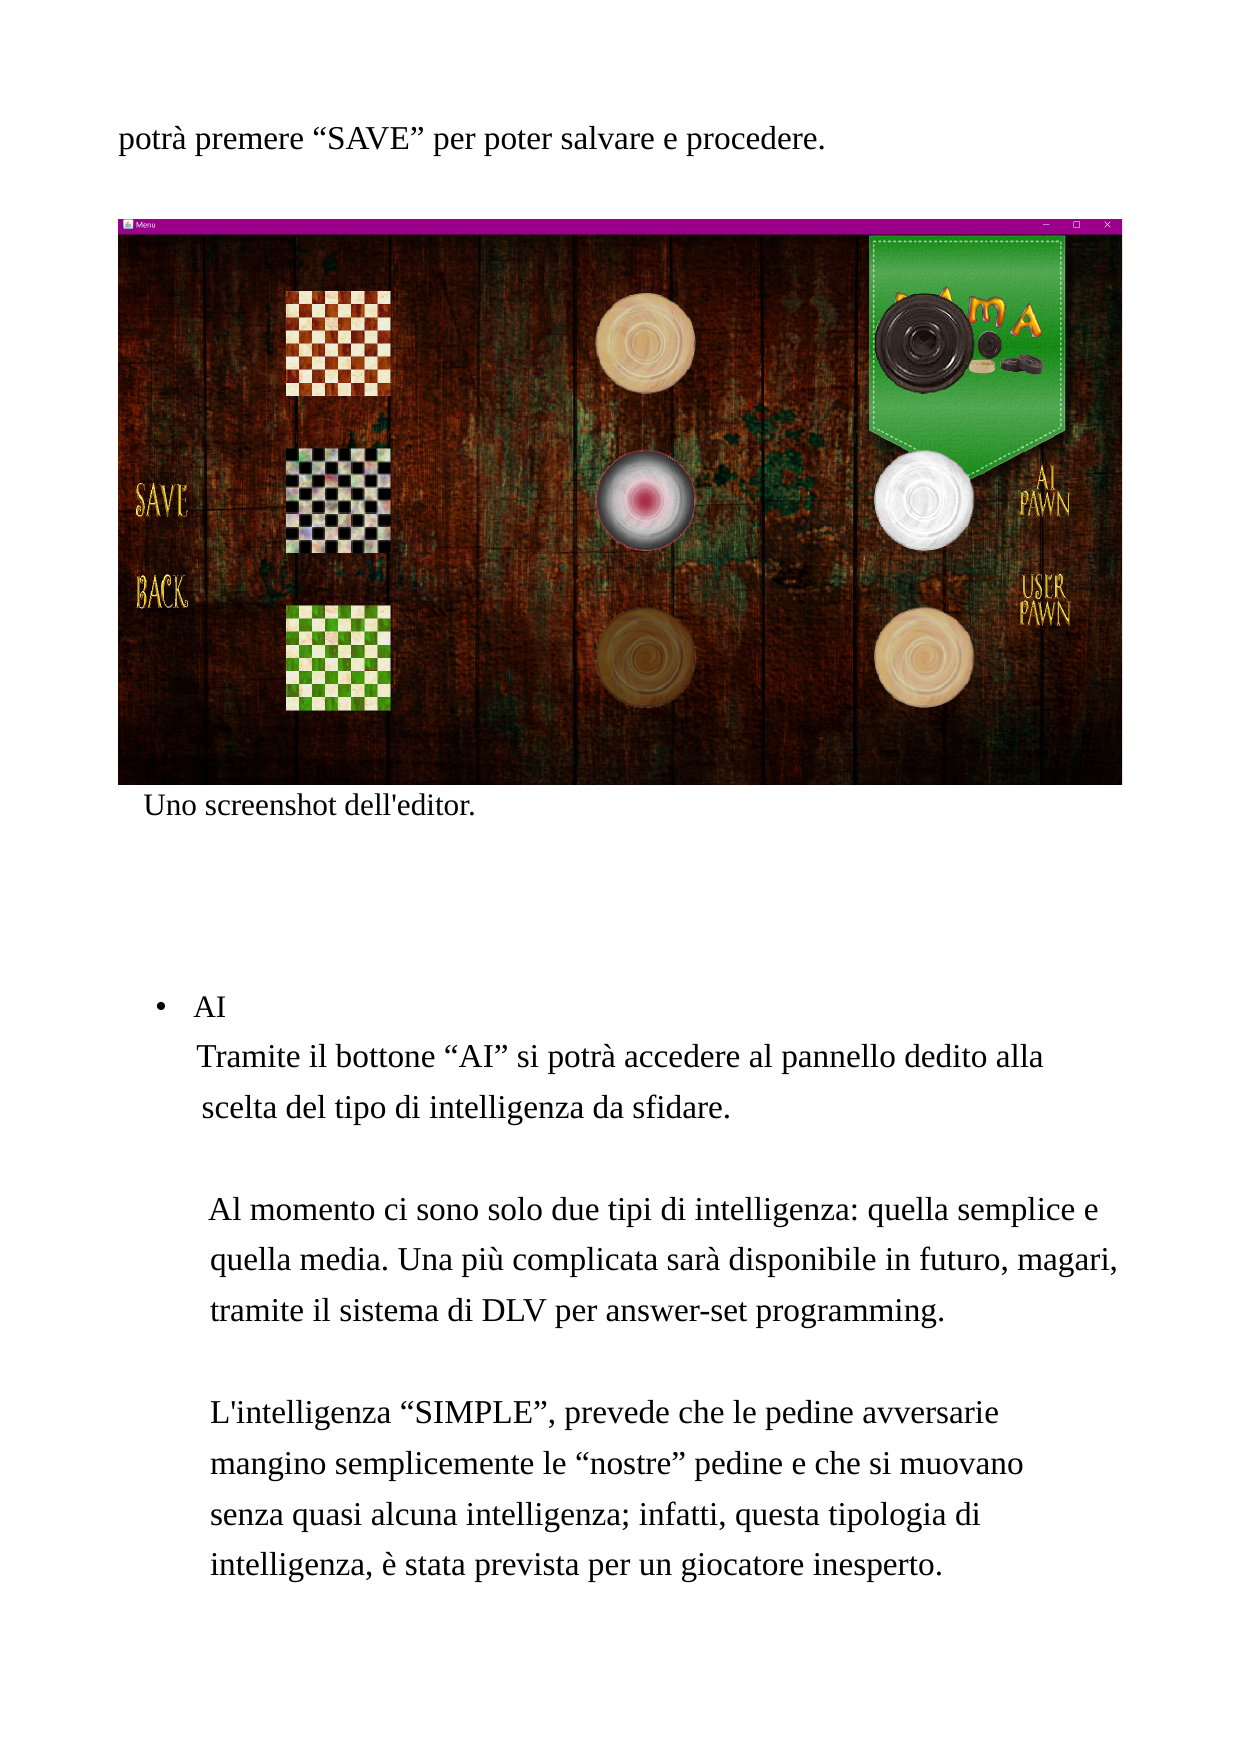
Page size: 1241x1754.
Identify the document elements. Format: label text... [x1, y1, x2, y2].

text Al momento ci sono solo due tipi di intelligenza: quella semplice e [118, 1189, 1122, 1227]
text potrà premere “SAVE” per poter salvare e procedere. [118, 118, 1122, 156]
text Uno screenshot dell'editor. [118, 785, 1122, 823]
text tramite il sistema di DLV per answer-set programming. [118, 1290, 1122, 1329]
text L'intelligenza “SIMPLE”, prevede che le pedine avversarie [118, 1392, 1122, 1430]
text intelligenza, è stata prevista per un giocatore inesperto. [118, 1544, 1122, 1583]
text scelta del tipo di intelligenza da sfidare. [118, 1087, 1122, 1125]
text senza quasi alcuna intelligenza; infatti, questa tipologia di [118, 1494, 1122, 1532]
picture [118, 219, 1123, 785]
text mangino semplicemente le “nostre” pedine e che si muovano [118, 1443, 1122, 1481]
text quella media. Una più complicata sarà disponibile in futuro, magari, [118, 1239, 1122, 1278]
list AI [156, 988, 1122, 1024]
text Tramite il bottone “AI” si potrà accedere al pannello dedito alla [118, 1036, 1122, 1074]
